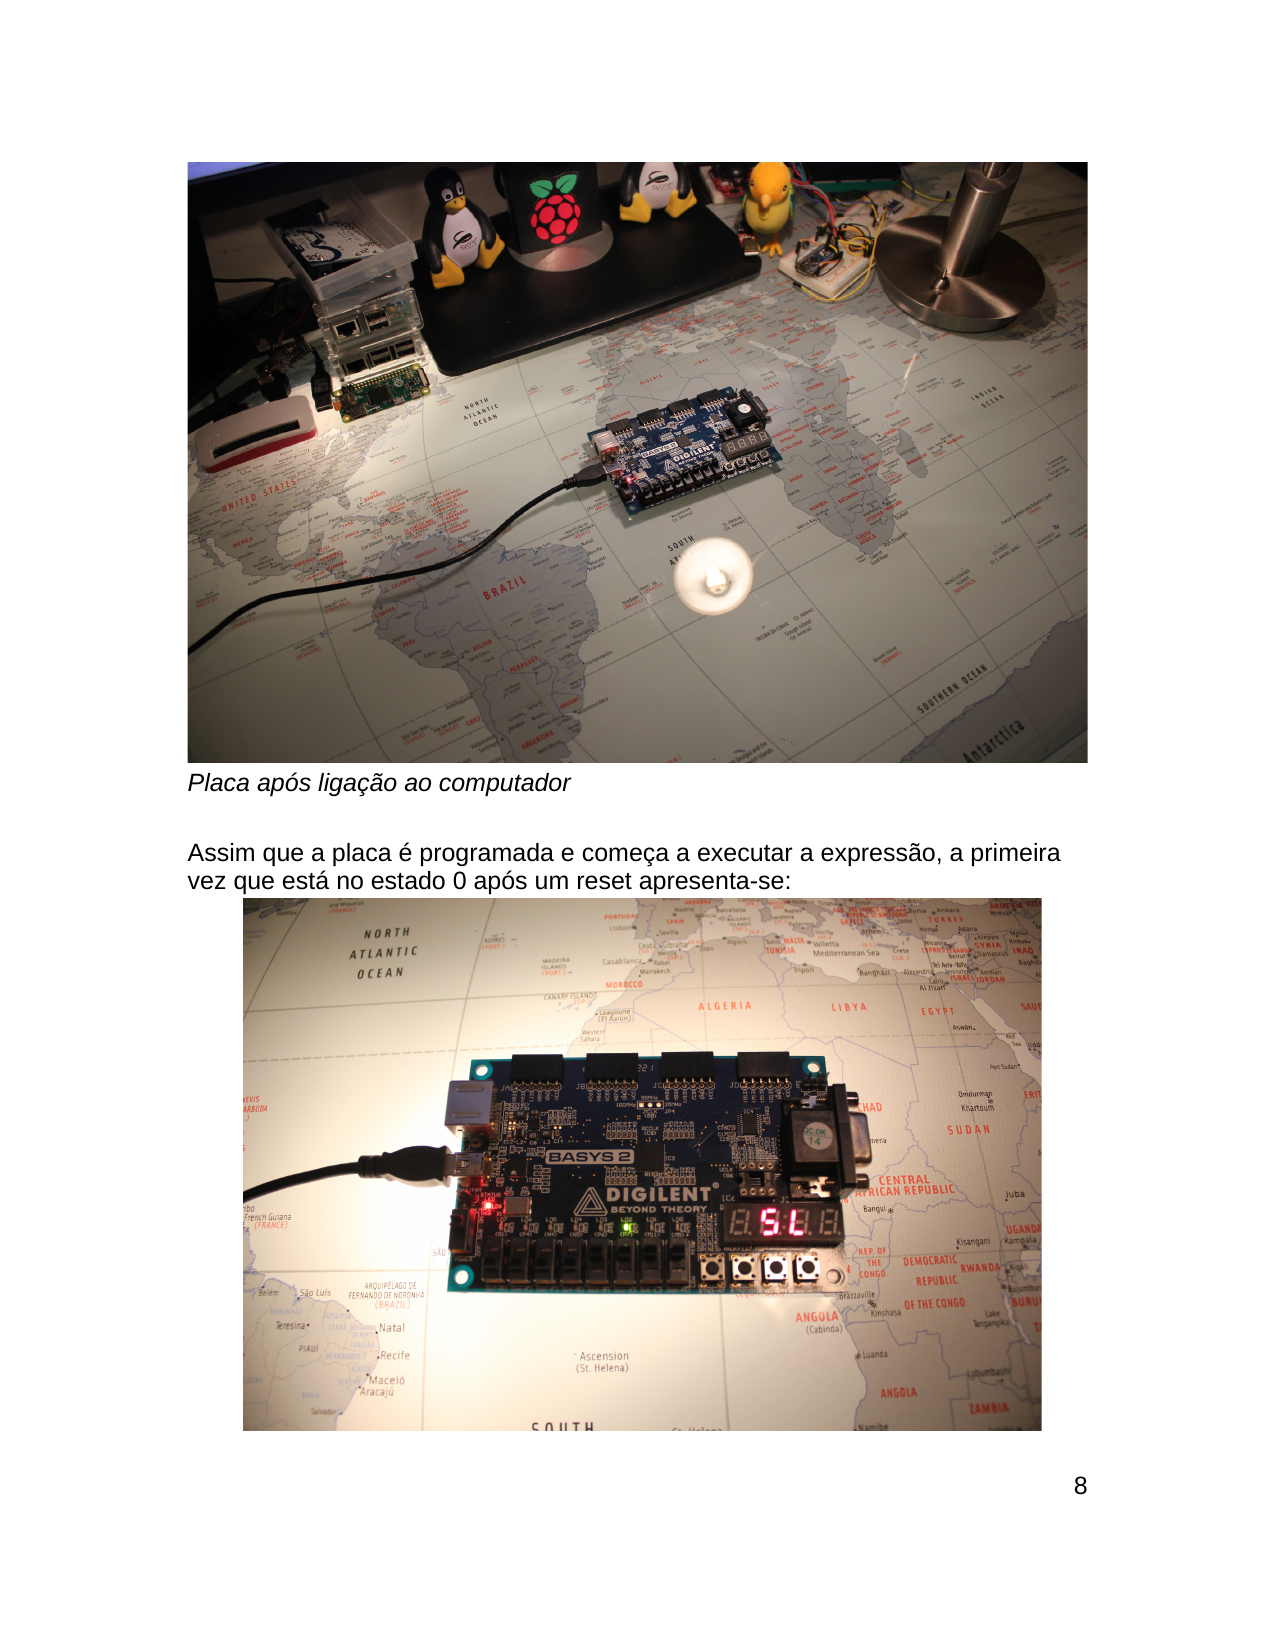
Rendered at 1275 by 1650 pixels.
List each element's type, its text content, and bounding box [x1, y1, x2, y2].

text Placa após ligação ao computador [187, 763, 1087, 796]
picture [187, 162, 1088, 763]
picture [243, 898, 1042, 1431]
text Assim que a placa é programada e começa a executar a expressão, a primeira vez que está no estado 0 após um reset apresenta-se: [187, 838, 1087, 895]
